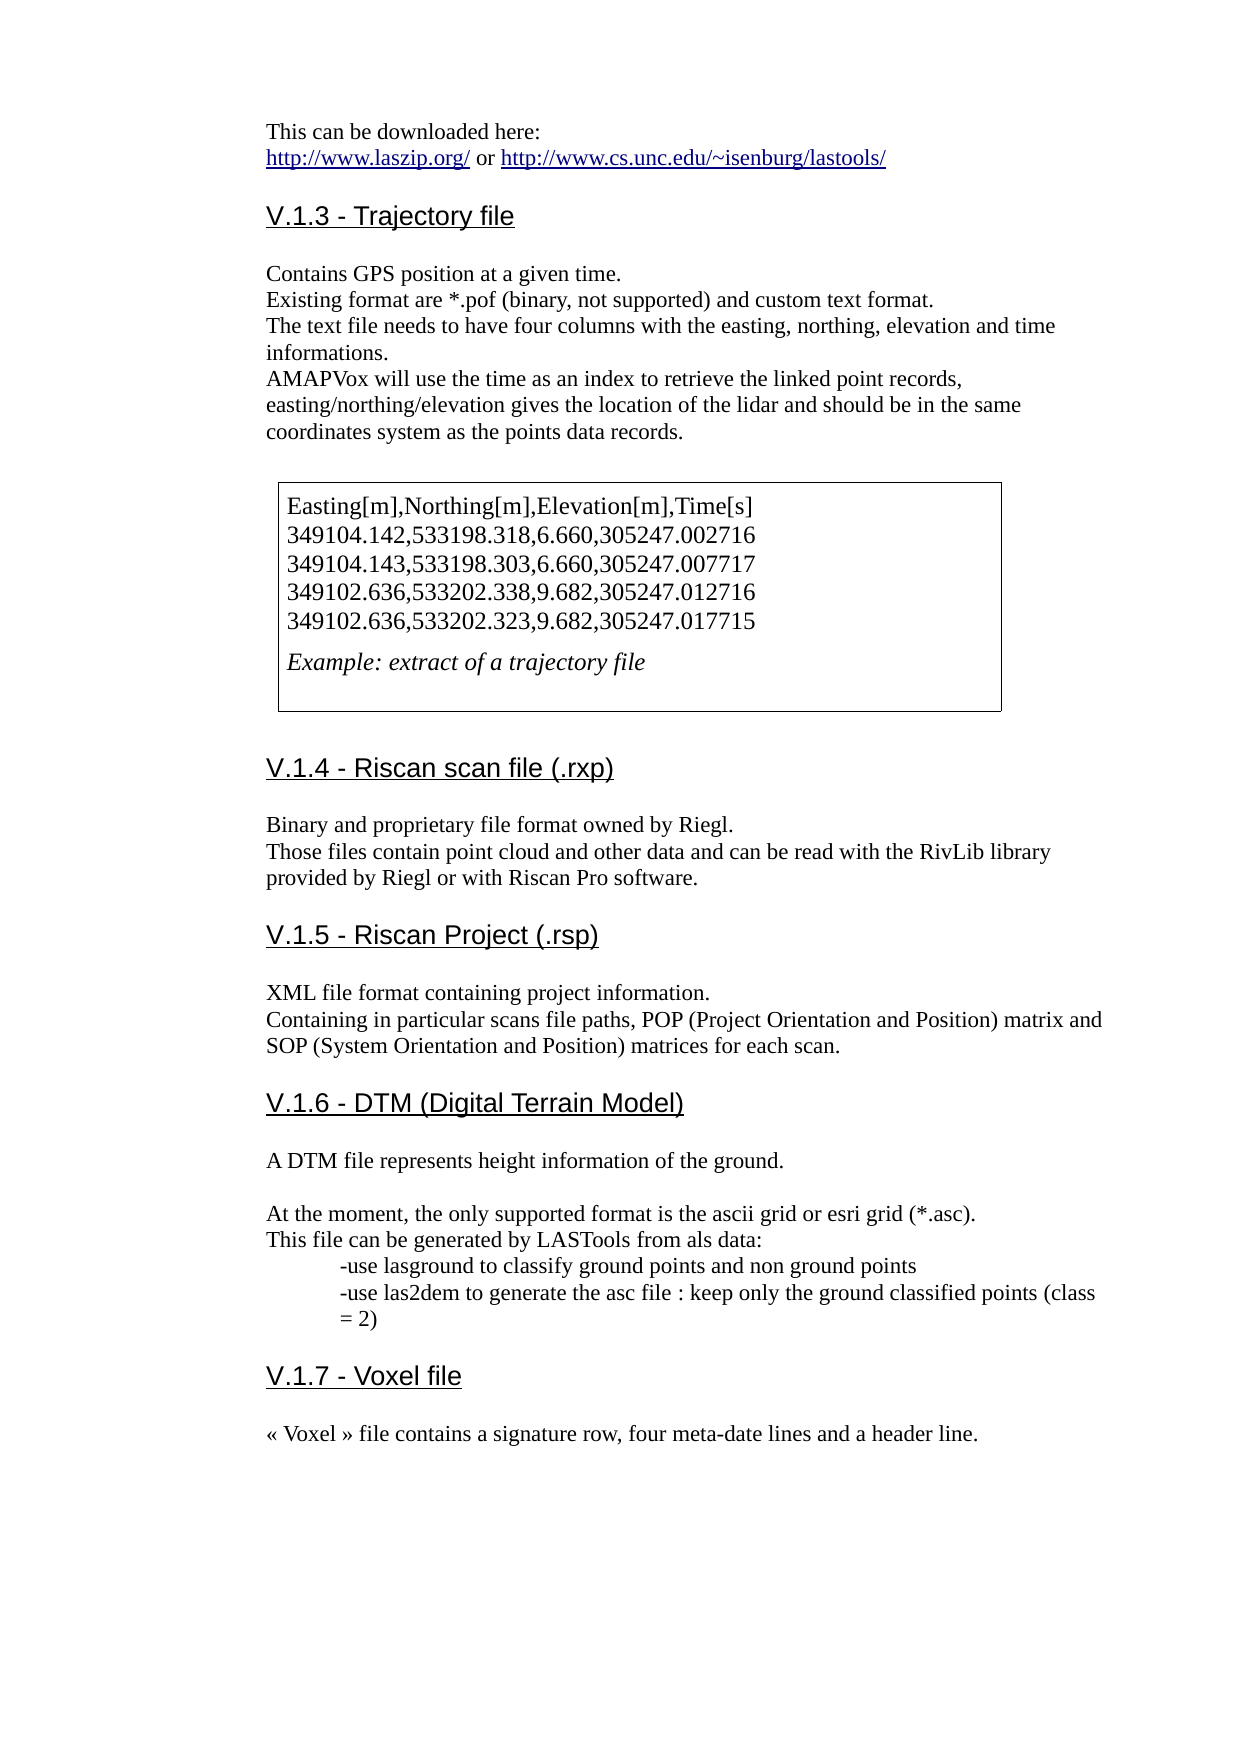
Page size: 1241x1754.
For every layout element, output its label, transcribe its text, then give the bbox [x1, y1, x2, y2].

subtitle V.1.5 - Riscan Project (.rsp) [266, 919, 1122, 951]
text Binary and proprietary file format owned by Riegl. [266, 812, 1122, 838]
text Existing format are *.pof (binary, not supported) and custom text format. [266, 286, 1122, 312]
text -use las2dem to generate the asc file : keep only the ground classified points (class = 2) [266, 1279, 1122, 1332]
text Contains GPS position at a given time. [266, 259, 1122, 286]
text This can be downloaded here: [266, 118, 1122, 144]
subtitle V.1.4 - Riscan scan file (.rxp) [266, 752, 1122, 783]
text http://www.laszip.org/ or http://www.cs.unc.edu/~isenburg/lastools/ [266, 144, 1122, 171]
text The text file needs to have four columns with the easting, northing, elevation and time informations. [266, 312, 1122, 365]
text XML file format containing project information. [266, 979, 1122, 1006]
text 349102.636,533202.323,9.682,305247.017715 [287, 606, 992, 635]
text 349104.143,533198.303,6.660,305247.007717 [287, 549, 992, 577]
text Easting[m],Northing[m],Elevation[m],Time[s] [287, 491, 992, 520]
text Containing in particular scans file paths, POP (Project Orientation and Position) matrix and SOP (System Orientation and Position) matrices for each scan. [266, 1006, 1122, 1058]
subtitle V.1.6 - DTM (Digital Terrain Model) [266, 1087, 1122, 1118]
text This file can be generated by LASTools from als data: [266, 1226, 1122, 1253]
text Those files contain point cloud and other data and can be read with the RivLib library provided by Riegl or with Riscan Pro software. [266, 838, 1122, 891]
text AMAPVox will use the time as an index to retrieve the linked point records, easting/northing/elevation gives the location of the lidar and should be in the same coordinates system as the points data records. [266, 365, 1122, 444]
subtitle V.1.3 - Trajectory file [266, 199, 1122, 231]
text Example: extract of a trajectory file [287, 647, 992, 676]
text « Voxel » file contains a signature row, four meta-date lines and a header line. [266, 1420, 1122, 1447]
text -use lasground to classify ground points and non ground points [266, 1253, 1122, 1279]
text 349104.142,533198.318,6.660,305247.002716 [287, 520, 992, 549]
subtitle V.1.7 - Voxel file [266, 1360, 1122, 1392]
text At the moment, the only supported format is the ascii grid or esri grid (*.asc). [266, 1200, 1122, 1226]
text 349102.636,533202.338,9.682,305247.012716 [287, 577, 992, 606]
text A DTM file represents height information of the ground. [266, 1147, 1122, 1173]
